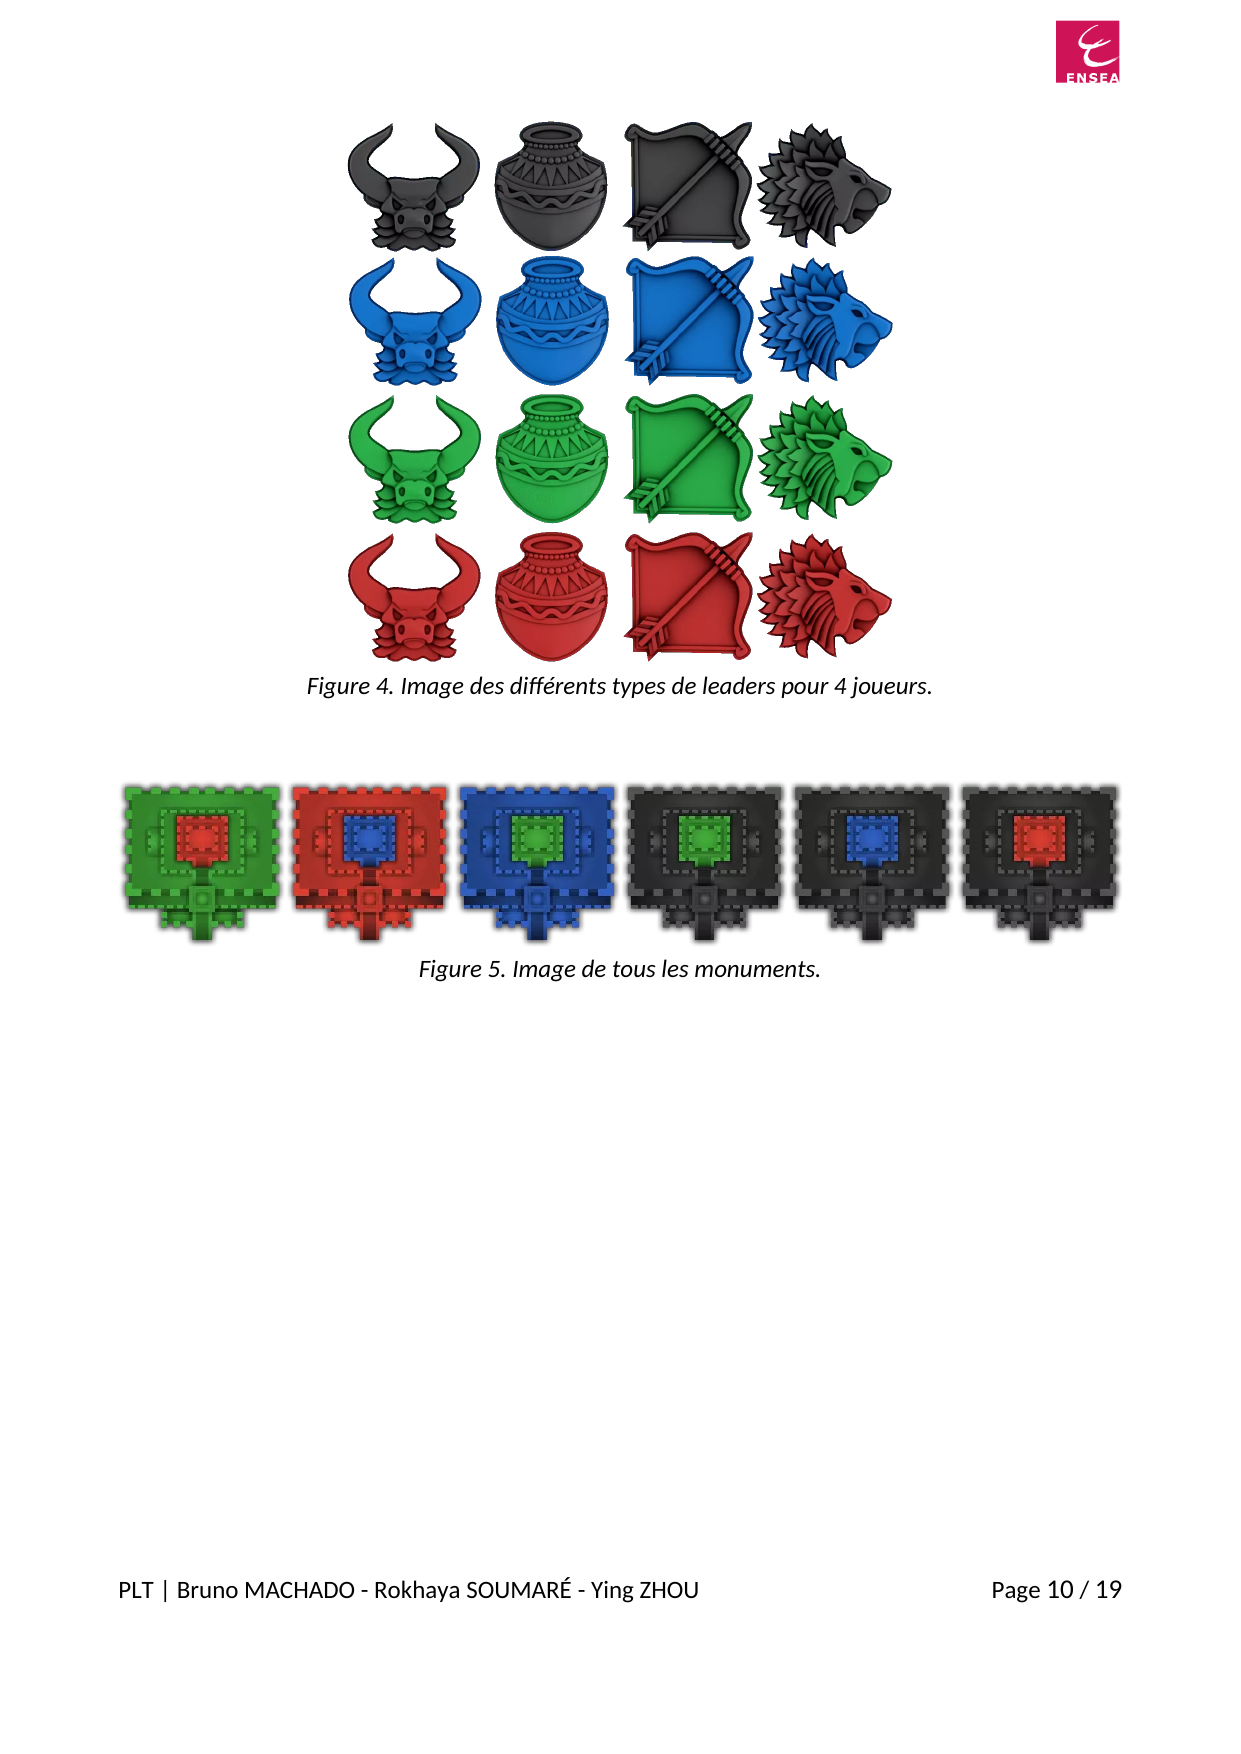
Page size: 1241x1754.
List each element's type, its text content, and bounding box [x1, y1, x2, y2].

picture [347, 118, 893, 664]
picture [118, 780, 1123, 947]
text Figure 5. Image de tous les monuments. [118, 953, 1122, 984]
text Figure 4. Image des différents types de leaders pour 4 joueurs. [118, 670, 1122, 700]
picture [1054, 18, 1122, 84]
